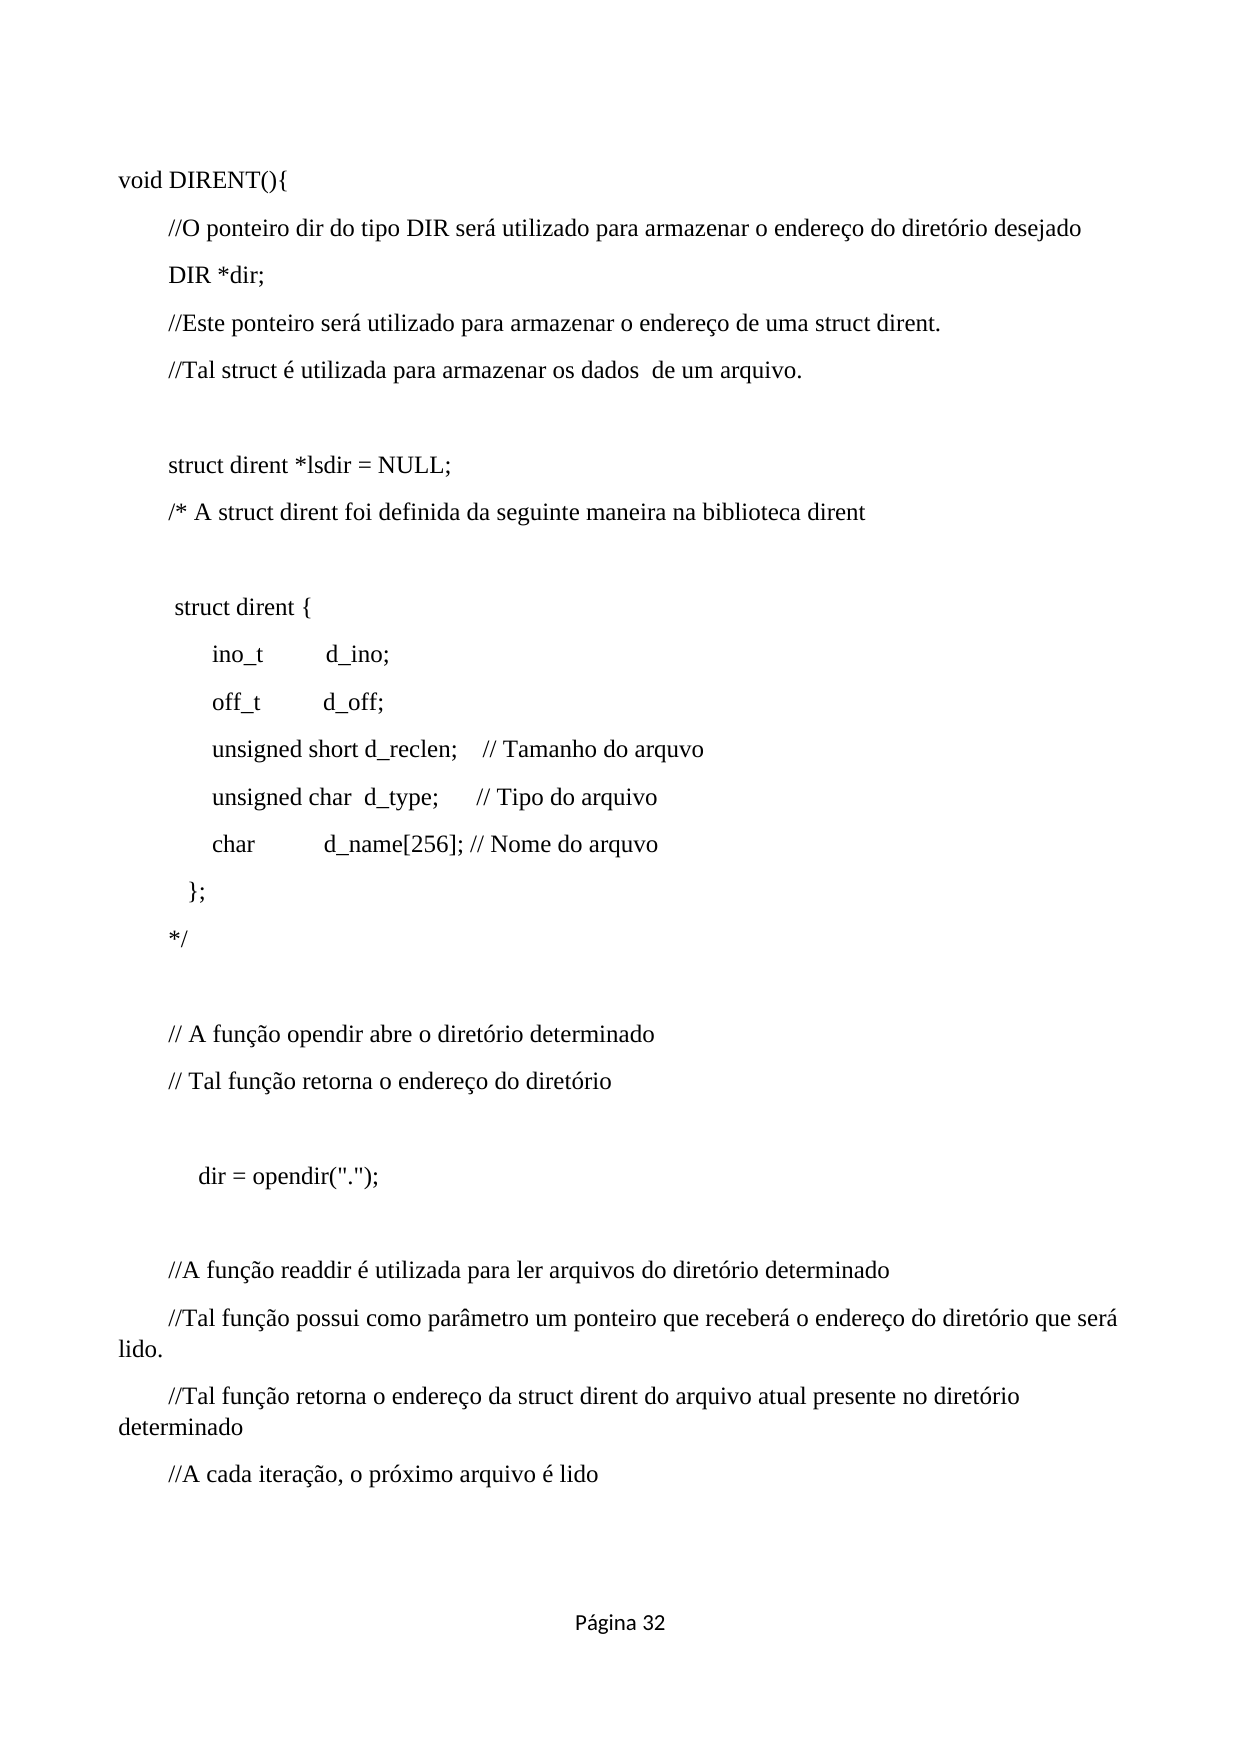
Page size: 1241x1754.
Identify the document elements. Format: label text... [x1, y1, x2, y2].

text //O ponteiro dir do tipo DIR será utilizado para armazenar o endereço do diretório desejado [118, 213, 1122, 242]
text //Este ponteiro será utilizado para armazenar o endereço de uma struct dirent. [118, 308, 1122, 336]
text /* A struct dirent foi definida da seguinte maneira na biblioteca dirent [118, 497, 1122, 526]
text dir = opendir("."); [118, 1161, 1122, 1189]
text // A função opendir abre o diretório determinado [118, 1019, 1122, 1047]
text off_t d_off; [118, 687, 1122, 716]
text DIR *dir; [118, 260, 1122, 289]
text unsigned short d_reclen; // Tamanho do arquvo [118, 734, 1122, 763]
text struct dirent *lsdir = NULL; [118, 450, 1122, 479]
text }; [118, 876, 1122, 905]
text //Tal struct é utilizada para armazenar os dados de um arquivo. [118, 355, 1122, 384]
text //A cada iteração, o próximo arquivo é lido [118, 1459, 1122, 1488]
text char d_name[256]; // Nome do arquvo [118, 829, 1122, 858]
text // Tal função retorna o endereço do diretório [118, 1066, 1122, 1095]
text */ [118, 924, 1122, 953]
text //Tal função possui como parâmetro um ponteiro que receberá o endereço do diretório que será lido. [118, 1303, 1122, 1362]
text struct dirent { [118, 592, 1122, 621]
text unsigned char d_type; // Tipo do arquivo [118, 782, 1122, 810]
text //Tal função retorna o endereço da struct dirent do arquivo atual presente no diretório determinado [118, 1381, 1122, 1441]
text //A função readdir é utilizada para ler arquivos do diretório determinado [118, 1256, 1122, 1284]
text void DIRENT(){ [118, 166, 1122, 194]
text ino_t d_ino; [118, 639, 1122, 668]
